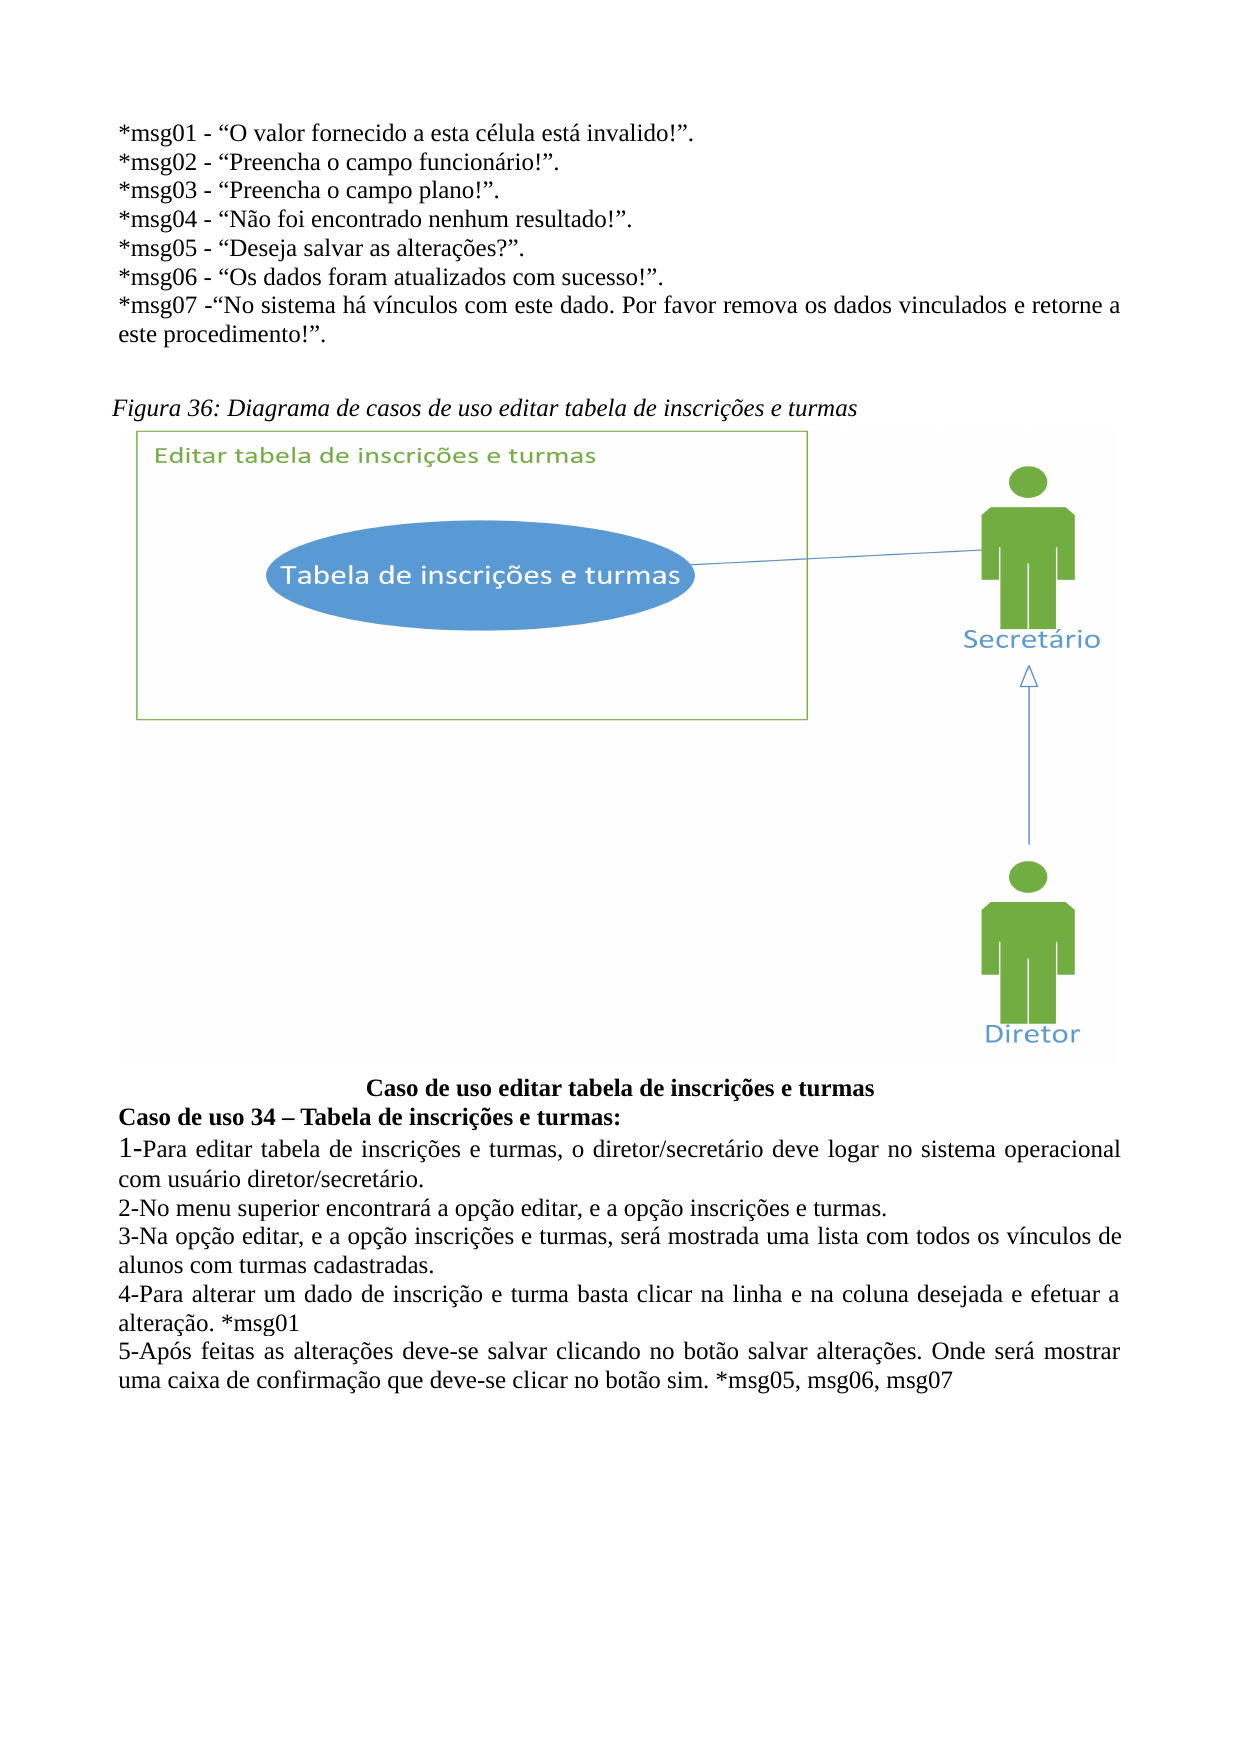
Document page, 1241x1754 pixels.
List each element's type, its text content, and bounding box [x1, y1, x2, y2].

text Caso de uso 34 – Tabela de inscrições e turmas: [118, 1102, 1122, 1130]
picture [121, 430, 1118, 1064]
text *msg06 - “Os dados foram atualizados com sucesso!”. [118, 262, 1122, 291]
text *msg05 - “Deseja salvar as alterações?”. [118, 233, 1122, 262]
text 4-Para alterar um dado de inscrição e turma basta clicar na linha e na coluna desejada e efetuar a alteração. *msg01 [118, 1279, 1122, 1336]
text *msg03 - “Preencha o campo plano!”. [118, 176, 1122, 204]
text 1-Para editar tabela de inscrições e turmas, o diretor/secretário deve logar no sistema operacional com usuário diretor/secretário. [118, 1130, 1122, 1193]
text *msg07 -“No sistema há vínculos com este dado. Por favor remova os dados vinculados e retorne a este procedimento!”. [118, 291, 1122, 348]
text 3-Na opção editar, e a opção inscrições e turmas, será mostrada uma lista com todos os vínculos de alunos com turmas cadastradas. [118, 1221, 1122, 1279]
text Caso de uso editar tabela de inscrições e turmas [112, 422, 1127, 1102]
text 2-No menu superior encontrará a opção editar, e a opção inscrições e turmas. [118, 1193, 1122, 1221]
text 5-Após feitas as alterações deve-se salvar clicando no botão salvar alterações. Onde será mostrar uma caixa de confirmação que deve-se clicar no botão sim. *msg05, msg06, msg07 [118, 1336, 1122, 1394]
text *msg04 - “Não foi encontrado nenhum resultado!”. [118, 204, 1122, 233]
text [112, 377, 1127, 393]
text Figura 36: Diagrama de casos de uso editar tabela de inscrições e turmas [112, 393, 1127, 422]
text *msg02 - “Preencha o campo funcionário!”. [118, 147, 1122, 176]
text *msg01 - “O valor fornecido a esta célula está invalido!”. [118, 118, 1122, 147]
